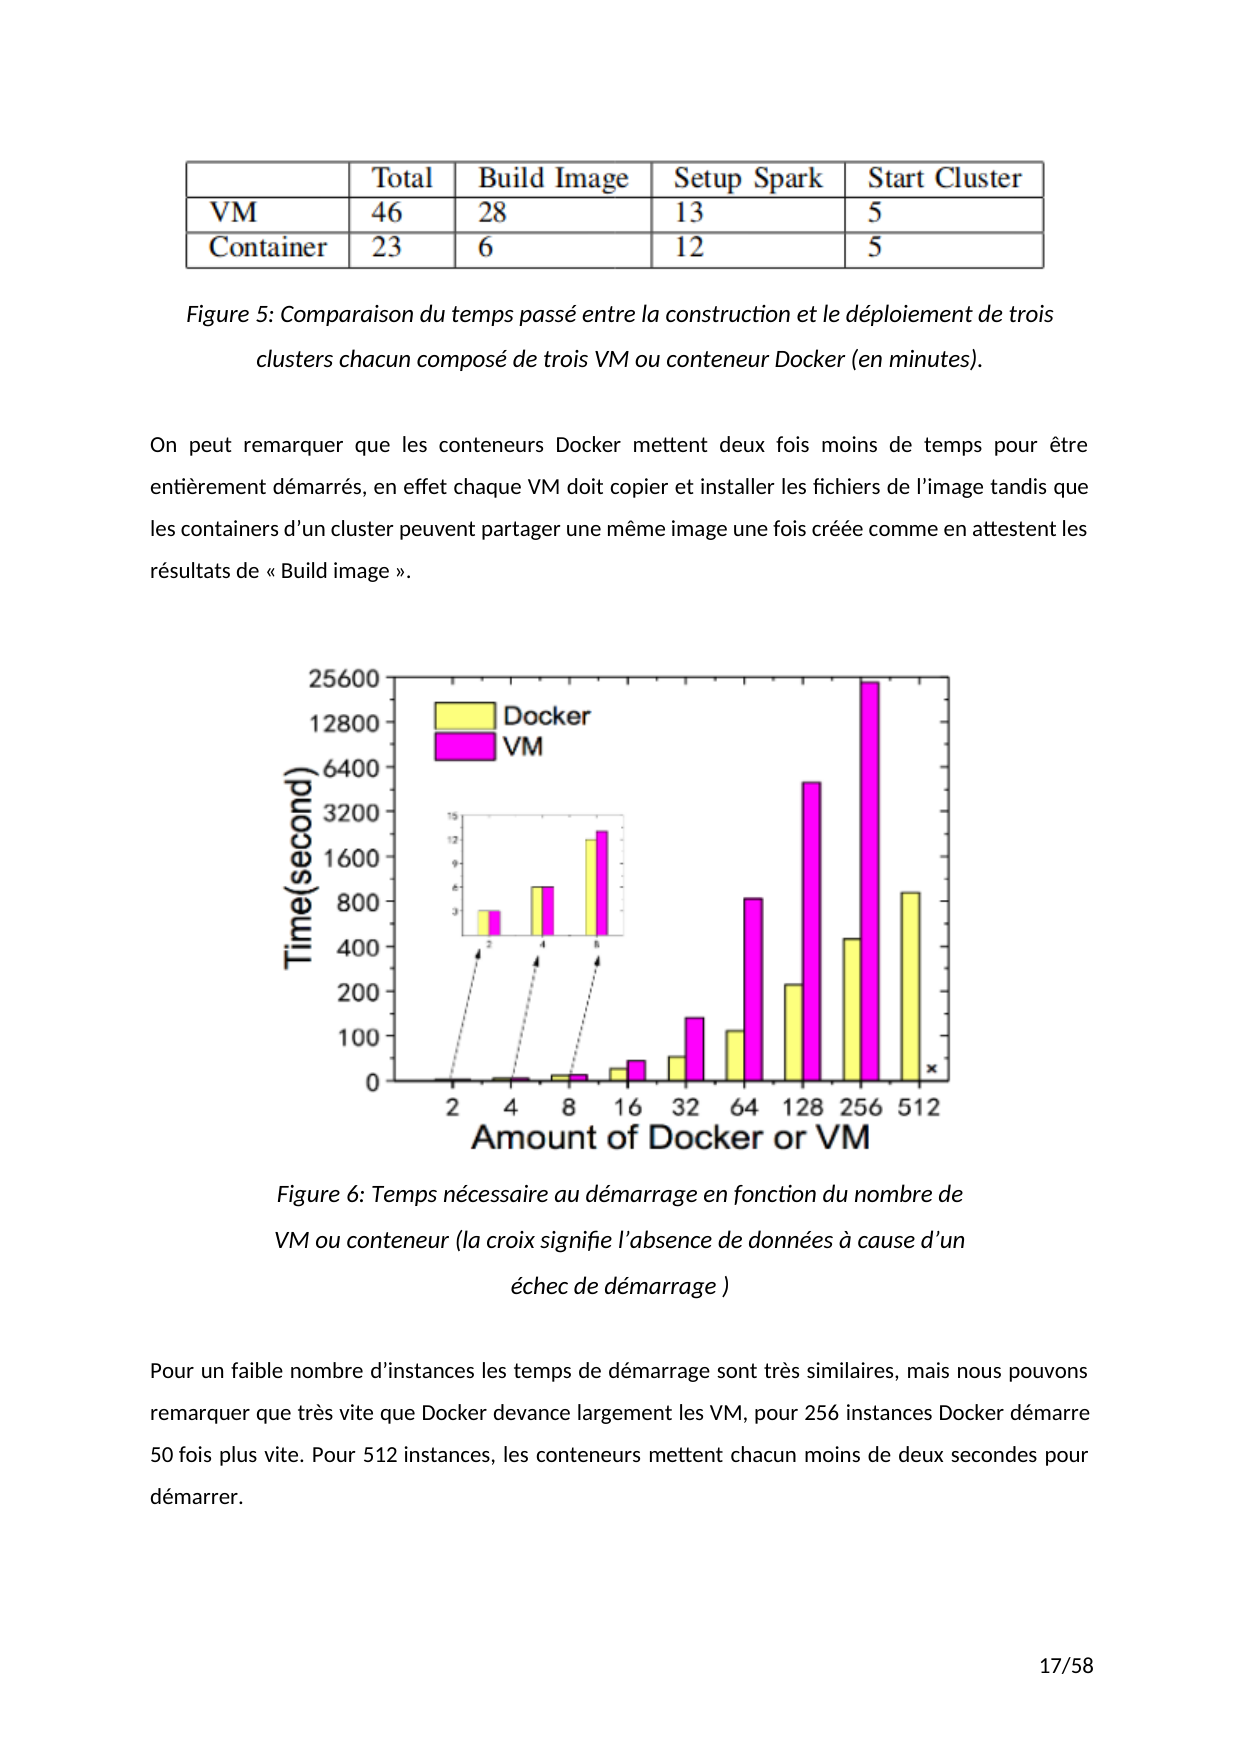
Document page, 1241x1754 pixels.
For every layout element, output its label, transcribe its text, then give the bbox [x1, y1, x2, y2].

text Pour un faible nombre d’instances les temps de démarrage sont très similaires, mais nous pouvons remarquer que très vite que Docker devance largement les VM, pour 256 instances Docker démarre 50 fois plus vite. Pour 512 instances, les conteneurs mettent chacun moins de deux secondes pour démarrer. [150, 1356, 1090, 1510]
text Figure 5: Comparaison du temps passé entre la construction et le déploiement de trois clusters chacun composé de trois VM ou conteneur Docker (en minutes). [179, 277, 1062, 374]
text On peut remarquer que les conteneurs Docker mettent deux fois moins de temps pour être entièrement démarrés, en effet chaque VM doit copier et installer les fichiers de l’image tandis que les containers d’un cluster peuvent partager une même image une fois créée comme en attestent les résultats de « Build image ». [150, 430, 1090, 584]
text Figure 6: Temps nécessaire au démarrage en fonction du nombre de VM ou conteneur (la croix signifie l’absence de données à cause d’un échec de démarrage ) [272, 1157, 968, 1300]
picture [271, 652, 969, 1157]
picture [178, 150, 1062, 277]
